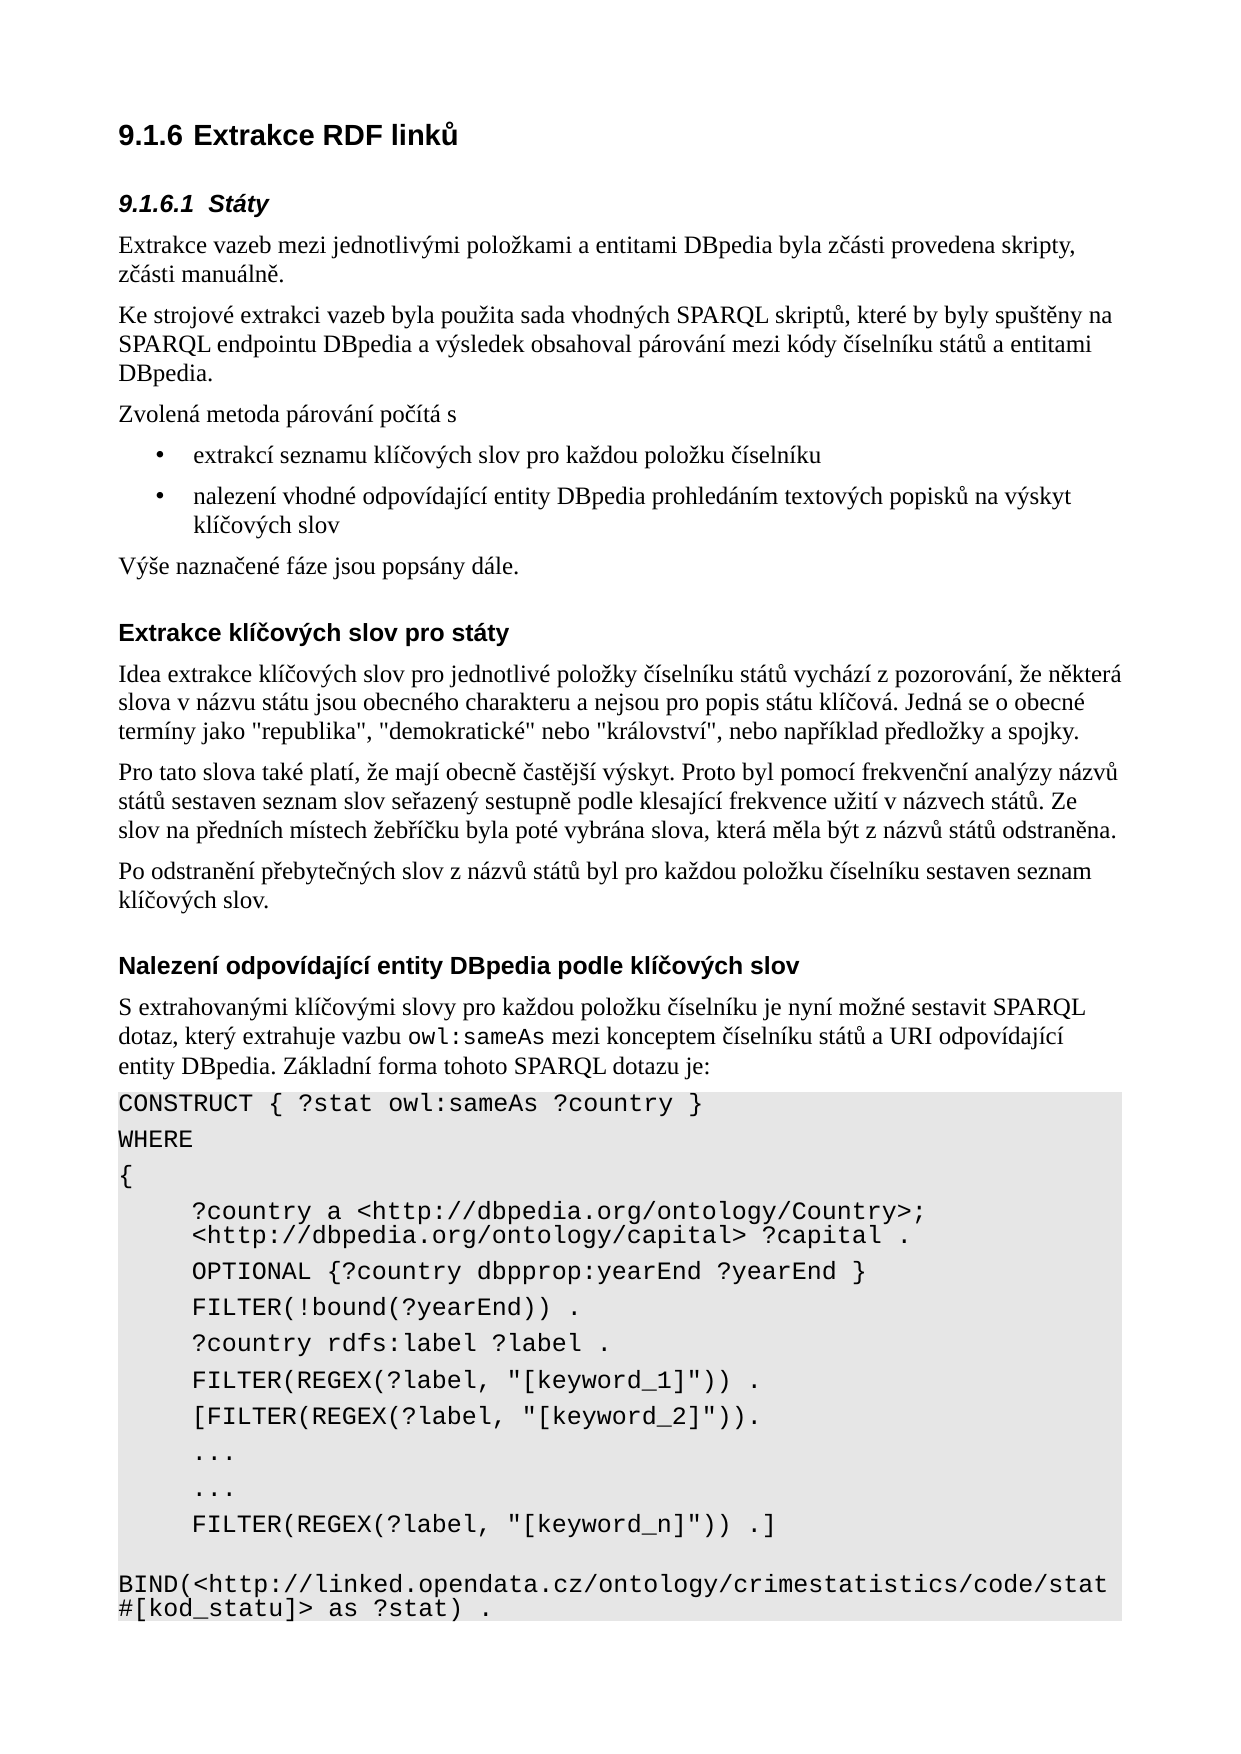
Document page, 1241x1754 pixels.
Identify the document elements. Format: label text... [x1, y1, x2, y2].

text FILTER(REGEX(?label, "[keyword_n]")) .] [528, 1514, 679, 1537]
subtitle Extrakce klíčových slov pro státy [118, 618, 1122, 646]
text ... [118, 1441, 1122, 1465]
text [FILTER(REGEX(?label, "[keyword_2]")). [118, 1405, 1122, 1429]
text FILTER(REGEX(?label, "[keyword_n]")) .] [771, 1514, 1122, 1537]
text OPTIONAL {?country dbpprop:yearEnd ?yearEnd } [858, 1261, 1122, 1284]
subtitle Státy [118, 189, 1122, 218]
list extrakcí seznamu klíčových slov pro každou položku číselníku [156, 440, 1122, 469]
text ?country rdfs:label ?label . [118, 1333, 1122, 1357]
text Ke strojové extrakci vazeb byla použita sada vhodných SPARQL skriptů, které by byly spuštěny na SPARQL endpointu DBpedia a výsledek obsahoval párování mezi kódy číselníku států a entitami DBpedia. [118, 300, 1122, 386]
text FILTER(REGEX(?label, "[keyword_n]")) .] [287, 1514, 379, 1537]
text FILTER(!bound(?yearEnd)) . [118, 1297, 1122, 1321]
text FILTER(REGEX(?label, "[keyword_1]")) . [118, 1369, 1122, 1393]
text Idea extrakce klíčových slov pro jednotlivé položky číselníku států vychází z pozorování, že některá slova v názvu státu jsou obecného charakteru a nejsou pro popis státu klíčová. Jedná se o obecné termíny jako "republika", "demokratické" nebo "království", nebo například předložky a spojky. [118, 659, 1122, 745]
text FILTER(REGEX(?label, "[keyword_n]")) .] [118, 1514, 289, 1537]
list nalezení vhodné odpovídající entity DBpedia prohledáním textových popisků na výskyt klíčových slov [156, 481, 1122, 539]
text { [118, 1165, 126, 1188]
text Extrakce vazeb mezi jednotlivými položkami a entitami DBpedia byla zčásti provedena skripty, zčásti manuálně. [118, 230, 1122, 288]
text Po odstranění přebytečných slov z názvů států byl pro každou položku číselníku sestaven seznam klíčových slov. [118, 856, 1122, 914]
subtitle Extrakce RDF linků [118, 118, 1122, 152]
text Výše naznačené fáze jsou popsány dále. [118, 551, 1122, 580]
text OPTIONAL {?country dbpprop:yearEnd ?yearEnd } [331, 1261, 860, 1284]
text FILTER(REGEX(?label, "[keyword_n]")) .] [377, 1514, 526, 1537]
text FILTER(REGEX(?label, "[keyword_n]")) .] [723, 1514, 769, 1537]
text CONSTRUCT { ?stat owl:sameAs ?country } [118, 1092, 1122, 1116]
text ?country a <http://dbpedia.org/ontology/Country>; <http://dbpedia.org/ontology/capital> ?capital . [118, 1201, 1122, 1248]
text WHERE [118, 1129, 1122, 1152]
text BIND(<http://linked.opendata.cz/ontology/crimestatistics/code/stat#[kod_statu]> as ?stat) . [118, 1550, 1122, 1621]
text OPTIONAL {?country dbpprop:yearEnd ?yearEnd } [118, 1261, 334, 1284]
subtitle Nalezení odpovídající entity DBpedia podle klíčových slov [118, 951, 1122, 980]
text S extrahovanými klíčovými slovy pro každou položku číselníku je nyní možné sestavit SPARQL dotaz, který extrahuje vazbu owl:sameAs mezi konceptem číselníku států a URI odpovídající entity DBpedia. Základní forma tohoto SPARQL dotazu je: [118, 992, 1122, 1080]
text Zvolená metoda párování počítá s [118, 399, 1122, 428]
text Pro tato slova také platí, že mají obecně častější výskyt. Proto byl pomocí frekvenční analýzy názvů států sestaven seznam slov seřazený sestupně podle klesající frekvence užití v názvech států. Ze slov na předních místech žebříčku byla poté vybrána slova, která měla být z názvů států odstraněna. [118, 757, 1122, 844]
text { [123, 1165, 1122, 1188]
text ... [118, 1478, 1122, 1501]
